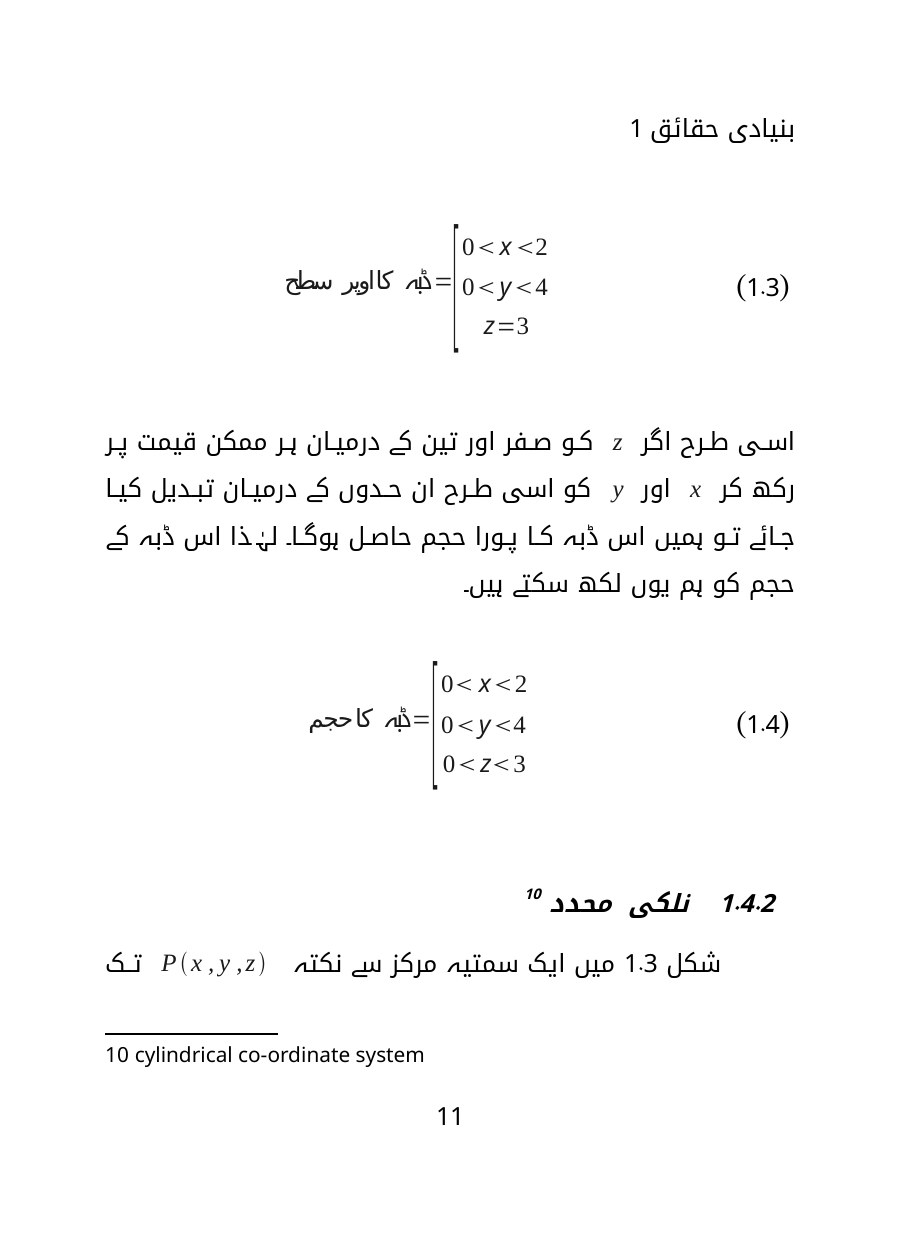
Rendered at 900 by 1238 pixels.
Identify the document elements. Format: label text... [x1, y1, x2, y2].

text اسی طرح اگرکو صفر اور تین کے درمیان ہر ممکن قیمت پر رکھ کراورکو اسی طرح ان حدوں کے درمیان تبدیل کیا جائے تو ہمیں اس ڈبہ کا پورا حجم حاصل ہوگا۔ لہٰذا اس ڈبہ کے حجم کو ہم یوں لکھ سکتے ہیں۔ [105, 418, 795, 608]
subtitle نلکی محدد [105, 881, 718, 928]
table_header (1.4) [718, 654, 795, 809]
table_header [105, 654, 718, 809]
text شکل 1.3 میں ایک سمتیہ مرکز سے نکتہ تک بنایا گیا ہے۔ اس سمتیہ کو شکل میں دو سمتیوں کی مدد سے ظاہر کیا گیا ہے۔ یعنی [105, 941, 795, 988]
table_header [105, 216, 718, 371]
table_header (1.3) [718, 216, 795, 371]
list cylindrical co-ordinate system [105, 1040, 795, 1068]
